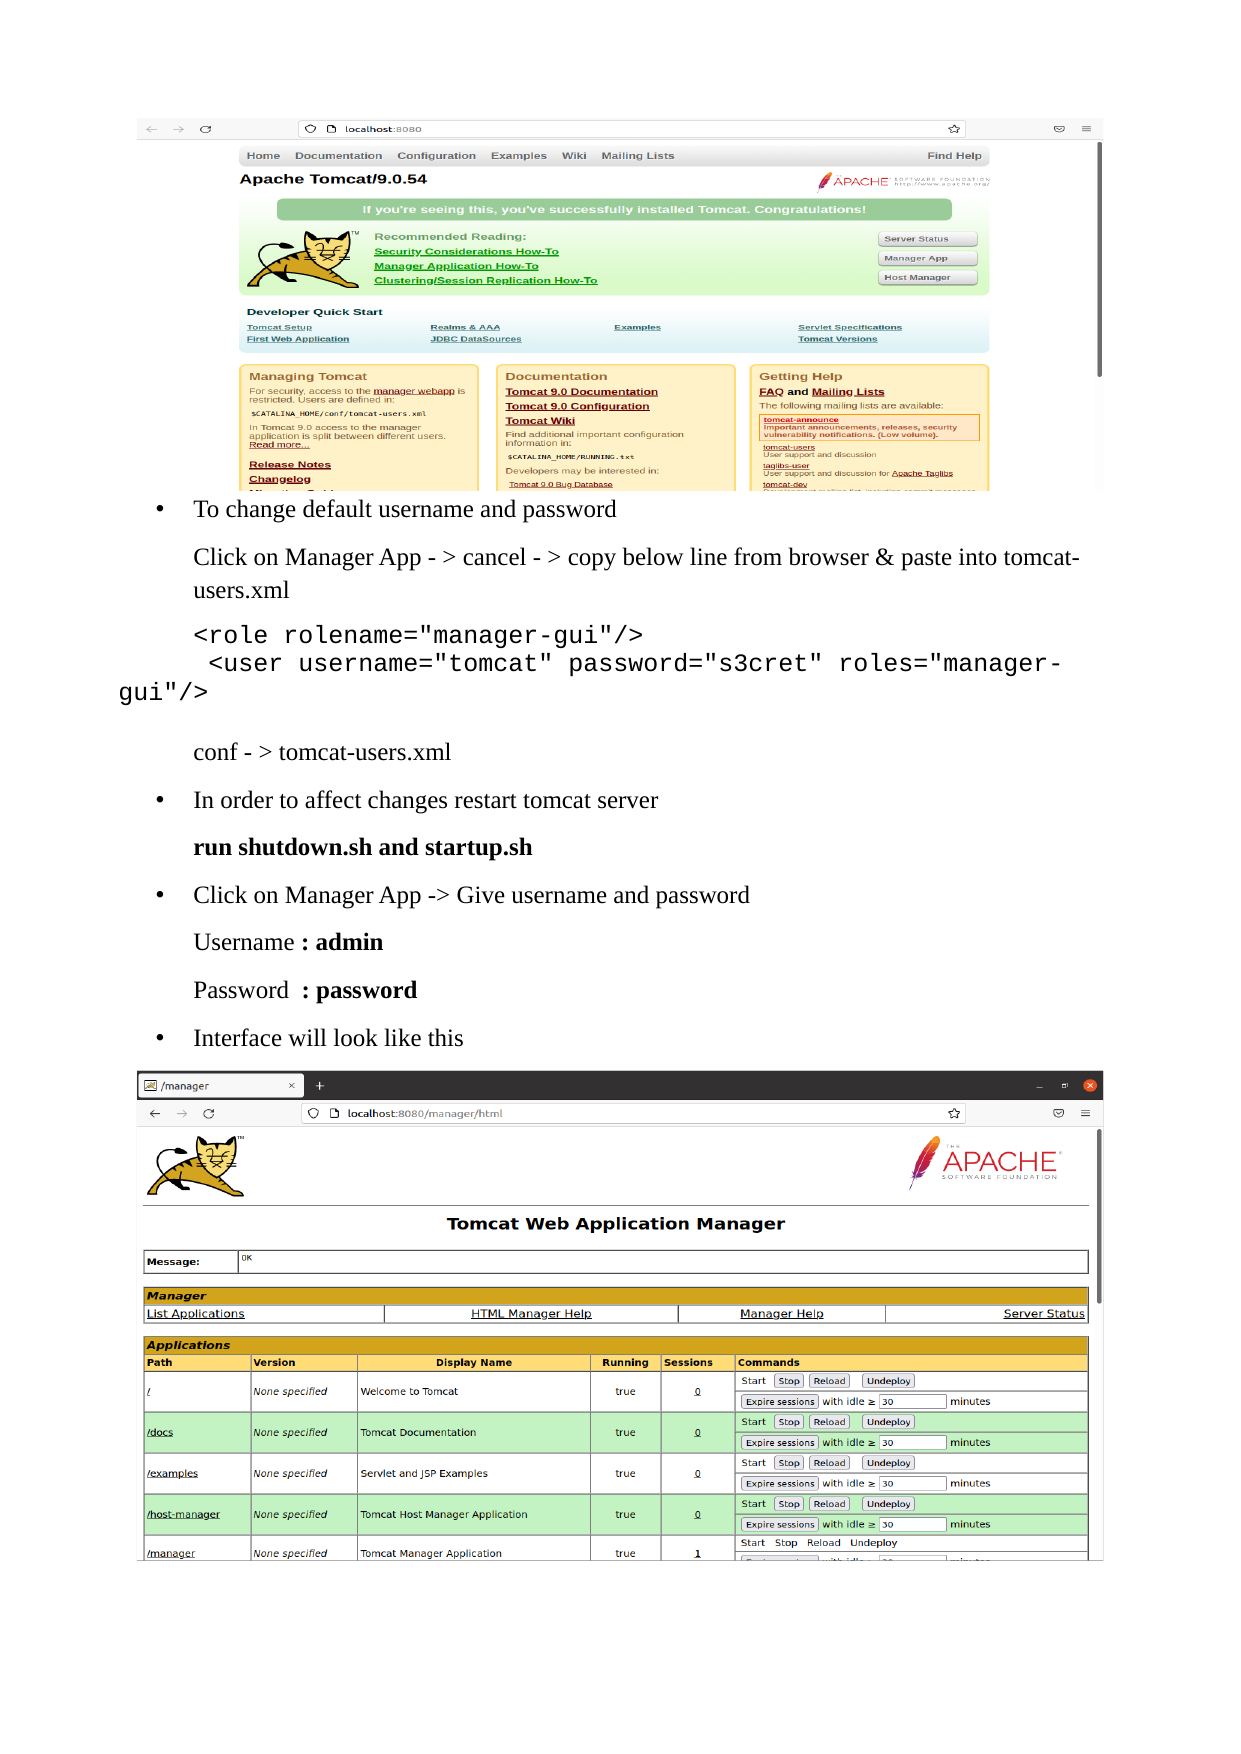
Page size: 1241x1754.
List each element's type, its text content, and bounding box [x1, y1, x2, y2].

list Interface will look like this [156, 1023, 1122, 1051]
list conf - > tomcat-users.xml [156, 737, 1122, 766]
list Username : admin [156, 927, 1122, 956]
list Click on Manager App - > cancel - > copy below line from browser & paste into tomcat-users.xml [156, 542, 1122, 604]
list <role rolename="manager-gui"/> [156, 623, 1122, 651]
list Password : password [156, 975, 1122, 1004]
picture [136, 1070, 1104, 1561]
text <user username="tomcat" password="s3cret" roles="manager-gui"/> [118, 651, 1122, 708]
list run shutdown.sh and startup.sh [156, 832, 1122, 861]
list Click on Manager App -> Give username and password [156, 880, 1122, 909]
picture [136, 118, 1104, 491]
list In order to affect changes restart tomcat server [156, 785, 1122, 813]
list To change default username and password [156, 118, 1122, 523]
